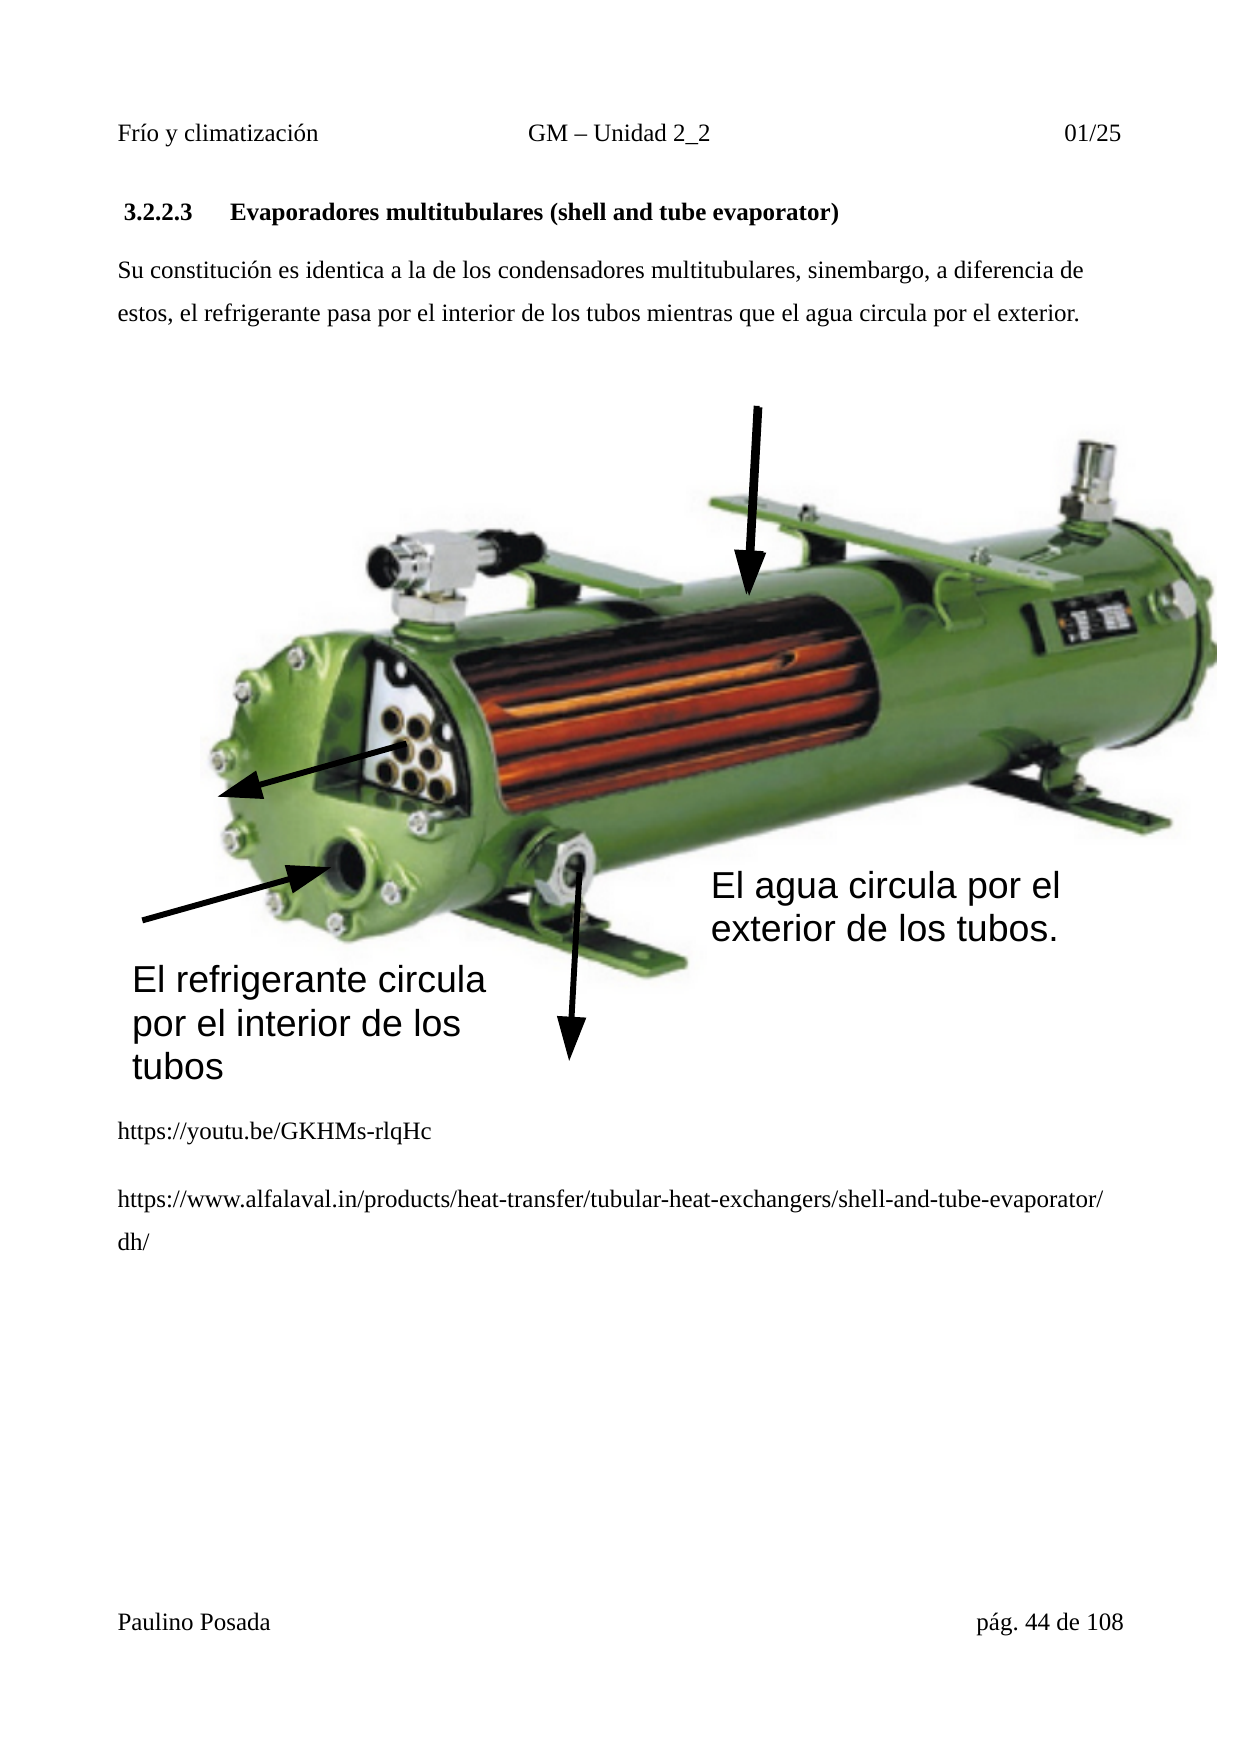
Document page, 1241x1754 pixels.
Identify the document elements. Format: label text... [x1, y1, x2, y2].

text https://youtu.be/GKHMs-rlqHc [117, 1116, 1123, 1144]
text Su constitución es identica a la de los condensadores multitubulares, sinembargo, a diferencia de estos, el refrigerante pasa por el interior de los tubos mientras que el agua circula por el exterior. [117, 255, 1123, 327]
subtitle Evaporadores multitubulares (shell and tube evaporator) [117, 197, 1123, 226]
text https://www.alfalaval.in/products/heat-transfer/tubular-heat-exchangers/shell-and-tube-evaporator/dh/ [117, 1184, 1123, 1256]
picture [200, 409, 1217, 1001]
